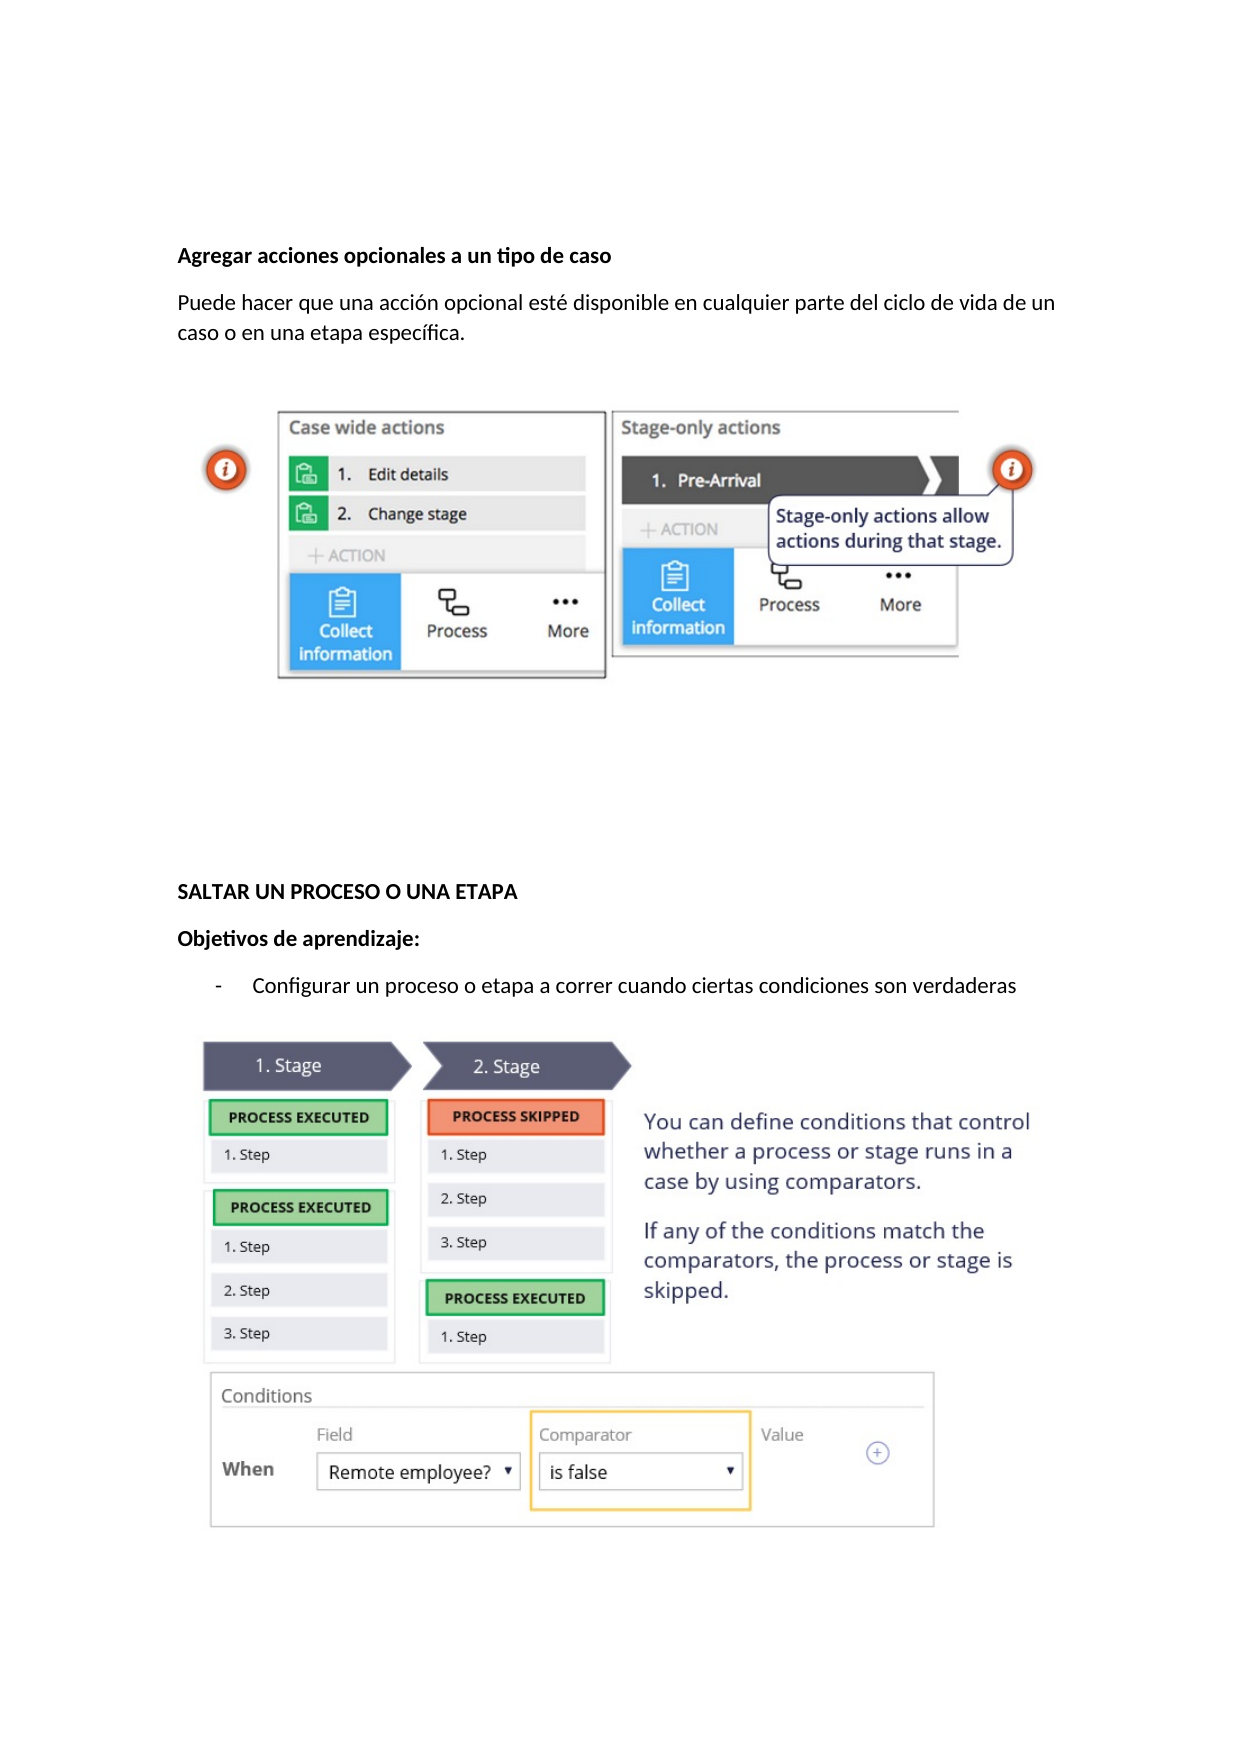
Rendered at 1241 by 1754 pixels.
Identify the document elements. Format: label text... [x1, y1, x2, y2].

text Objetivos de aprendizaje: [177, 924, 1063, 952]
list Configurar un proceso o etapa a correr cuando ciertas condiciones son verdaderas [215, 971, 1063, 999]
text SALTAR UN PROCESO O UNA ETAPA [177, 877, 1063, 905]
text Agregar acciones opcionales a un tipo de caso [177, 241, 1063, 269]
picture [177, 1017, 1063, 1542]
text Puede hacer que una acción opcional esté disponible en cualquier parte del ciclo de vida de un caso o en una etapa específica. [177, 288, 1063, 346]
picture [177, 365, 1063, 718]
